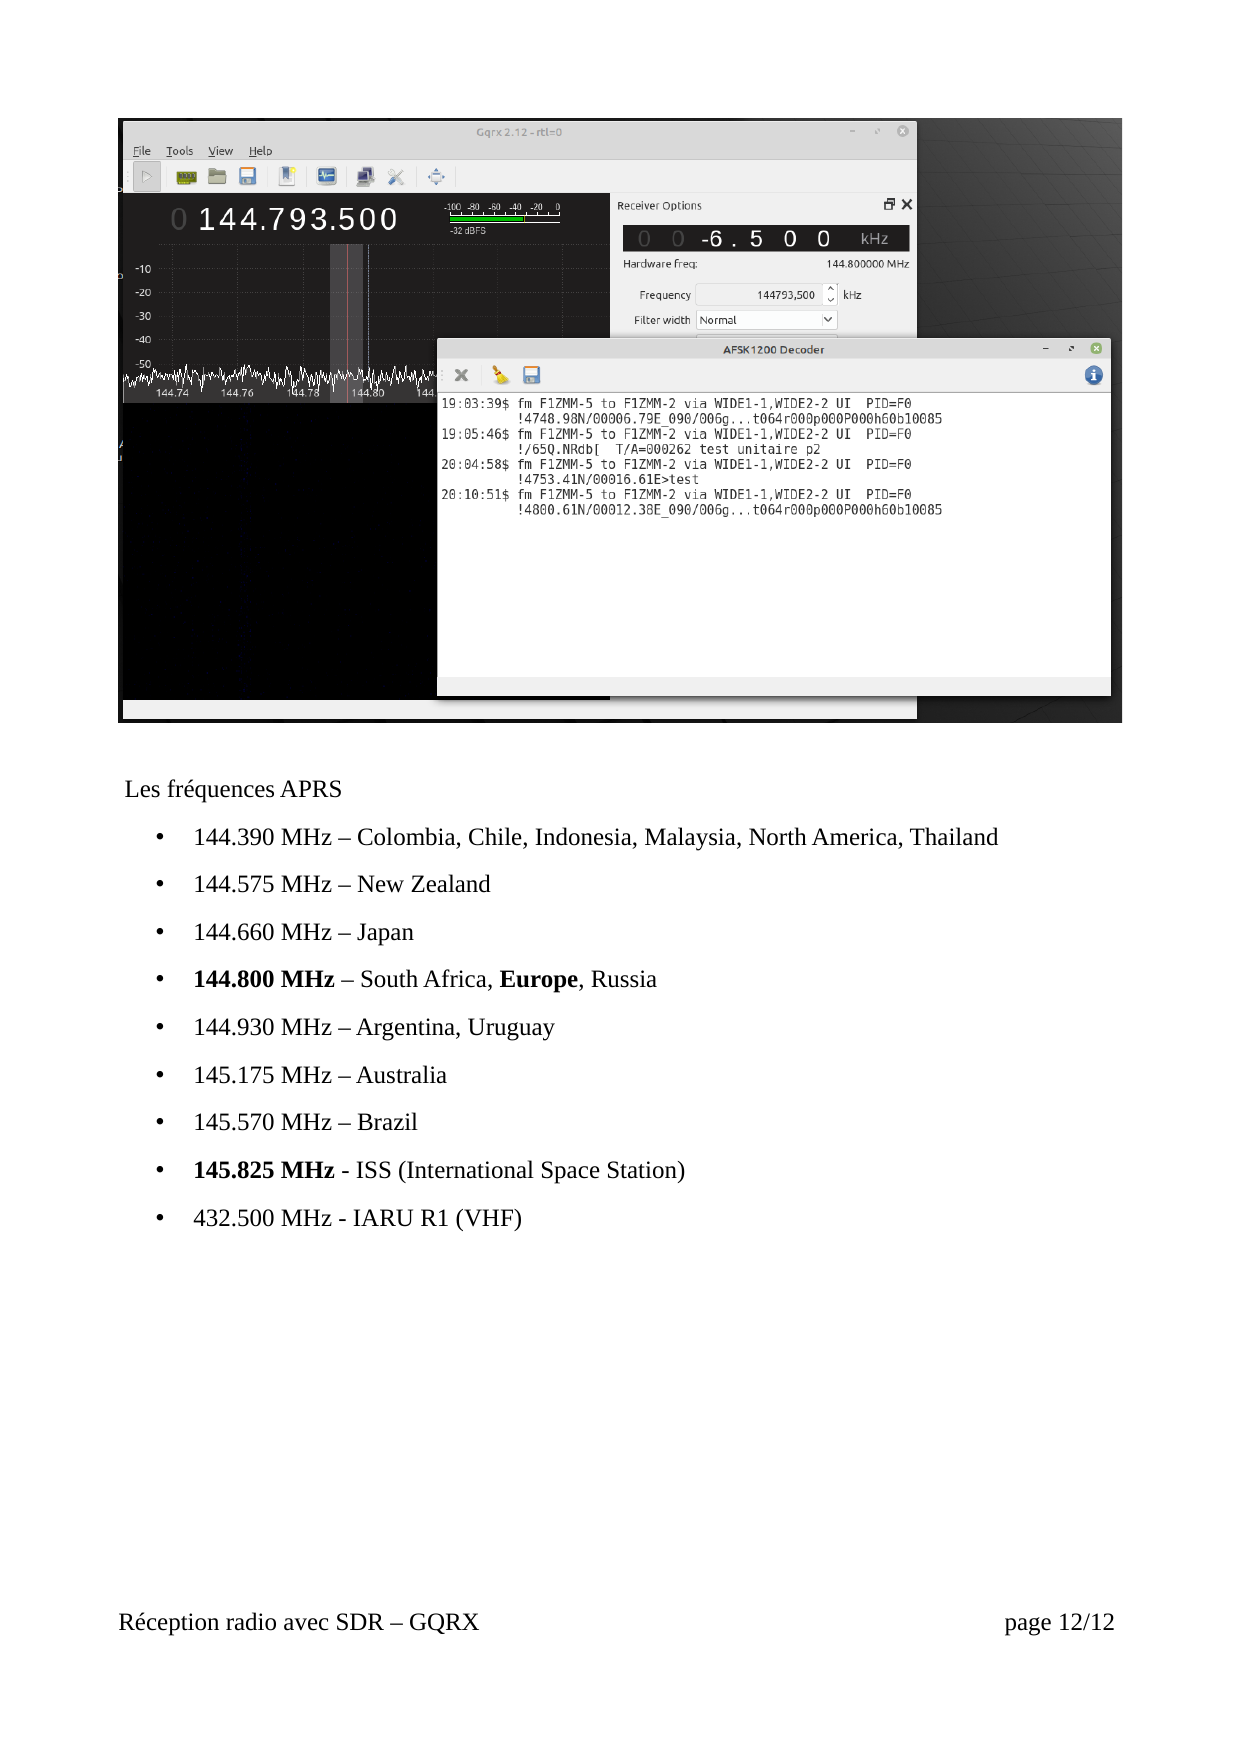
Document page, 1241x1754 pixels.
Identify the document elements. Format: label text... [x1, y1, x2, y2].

list 144.660 MHz – Japan [156, 917, 1122, 946]
list 145.825 MHz - ISS (International Space Station) [156, 1155, 1122, 1184]
list 144.800 MHz – South Africa, Europe, Russia [156, 964, 1122, 993]
text Les fréquences APRS [118, 774, 1122, 803]
list 144.575 MHz – New Zealand [156, 869, 1122, 898]
list 144.390 MHz – Colombia, Chile, Indonesia, Malaysia, North America, Thailand [156, 822, 1122, 851]
list 145.175 MHz – Australia [156, 1060, 1122, 1088]
list 144.930 MHz – Argentina, Uruguay [156, 1012, 1122, 1041]
list 145.570 MHz – Brazil [156, 1107, 1122, 1136]
list 432.500 MHz - IARU R1 (VHF) [156, 1203, 1122, 1231]
picture [118, 118, 1123, 723]
